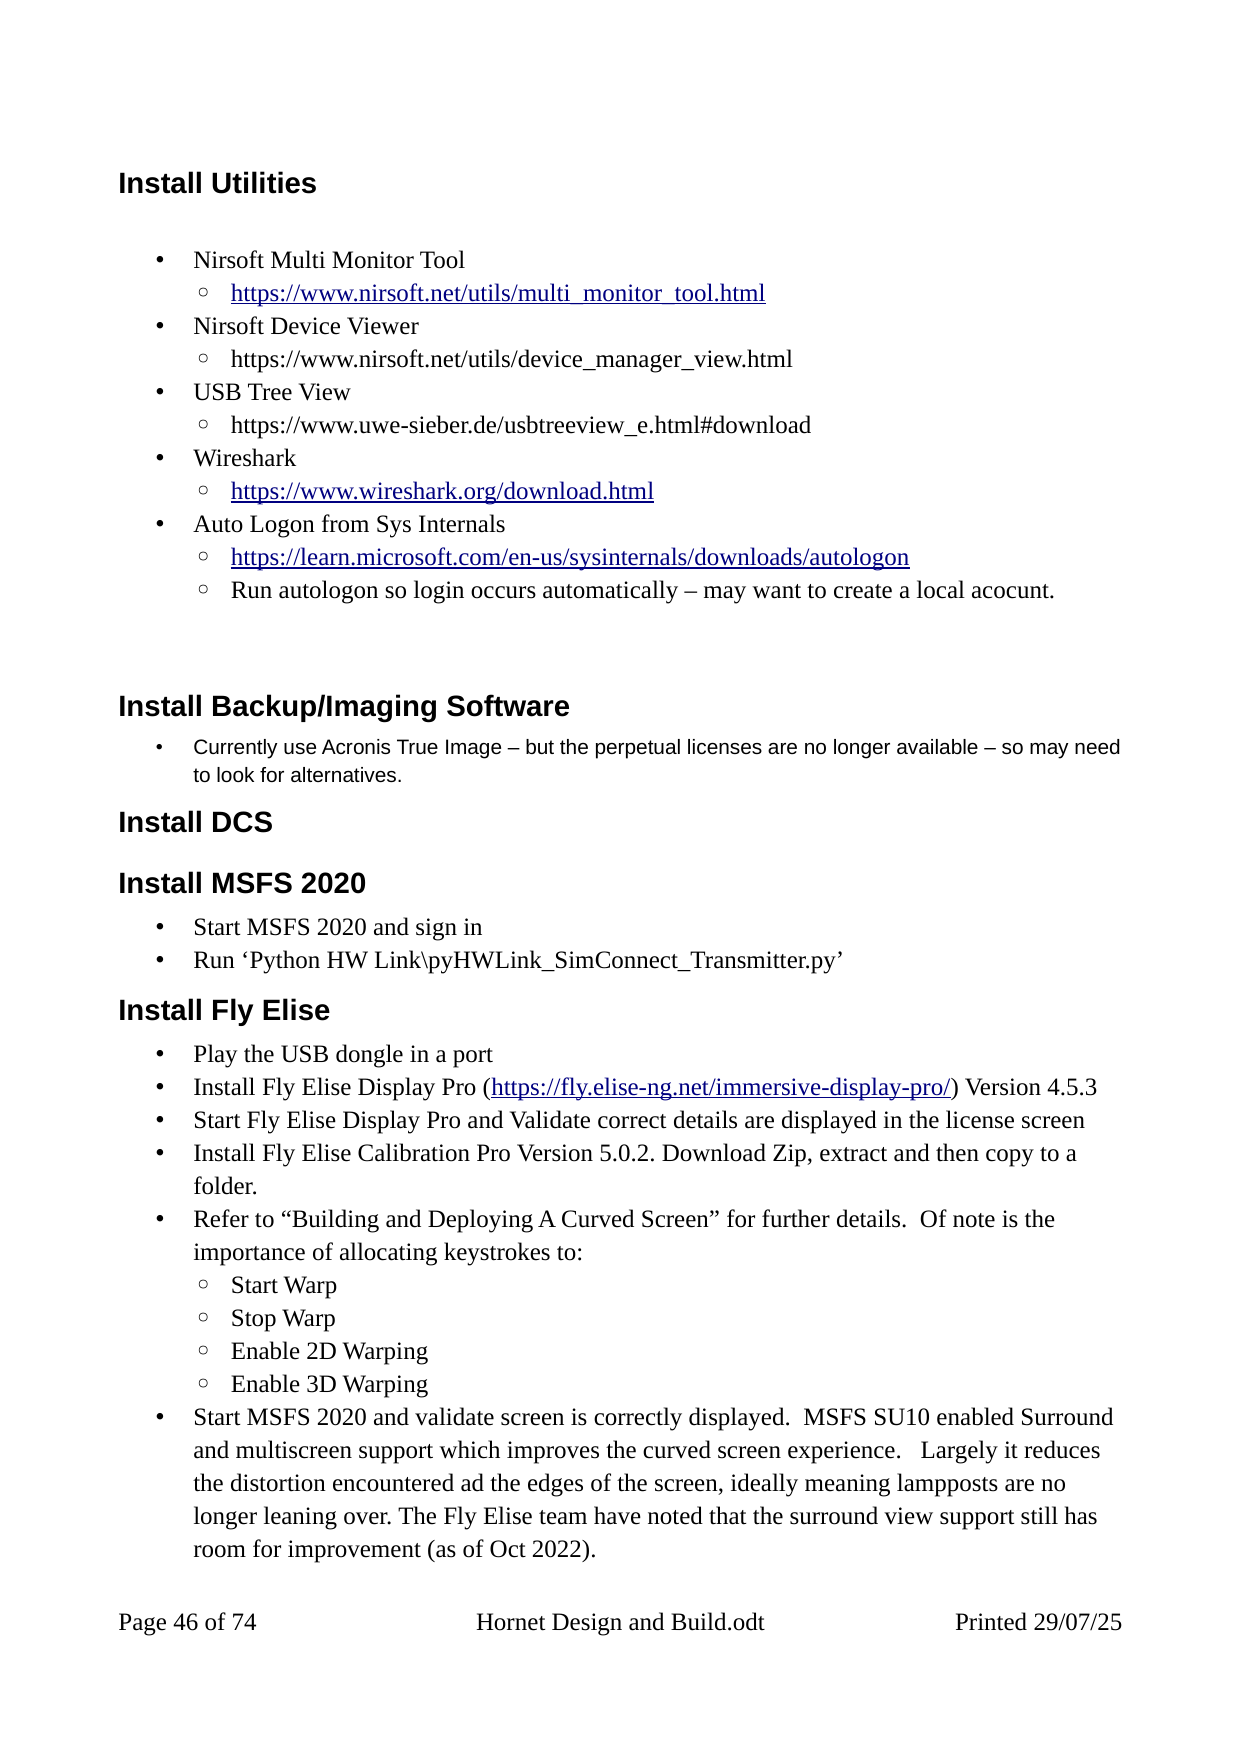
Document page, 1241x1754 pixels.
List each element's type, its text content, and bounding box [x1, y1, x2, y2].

subtitle Install Fly Elise [118, 992, 1122, 1026]
list Run ‘Python HW Link\pyHWLink_SimConnect_Transmitter.py’ [156, 945, 1122, 974]
subtitle Install MSFS 2020 [118, 866, 1122, 899]
list Start Fly Elise Display Pro and Validate correct details are displayed in the license screen [156, 1105, 1122, 1133]
list https://www.uwe-sieber.de/usbtreeview_e.html#download [193, 410, 1122, 439]
list Start Warp [193, 1270, 1122, 1299]
list Nirsoft Device Viewer [156, 311, 1122, 340]
list https://www.wireshark.org/download.html [193, 476, 1122, 505]
list Install Fly Elise Display Pro (https://fly.elise-ng.net/immersive-display-pro/) Version 4.5.3 [156, 1072, 1122, 1101]
list Stop Warp [193, 1303, 1122, 1332]
list Install Fly Elise Calibration Pro Version 5.0.2. Download Zip, extract and then copy to a folder. [156, 1138, 1122, 1199]
list Run autologon so login occurs automatically – may want to create a local acocunt. [193, 575, 1122, 604]
list https://www.nirsoft.net/utils/multi_monitor_tool.html [193, 278, 1122, 307]
list USB Tree View [156, 377, 1122, 406]
list Wireshark [156, 443, 1122, 472]
list https://www.nirsoft.net/utils/device_manager_view.html [193, 344, 1122, 373]
subtitle Install DCS [118, 805, 1122, 838]
list Start MSFS 2020 and sign in [156, 912, 1122, 941]
list Auto Logon from Sys Internals [156, 509, 1122, 538]
list Refer to “Building and Deploying A Curved Screen” for further details. Of note is the importance of allocating keystrokes to: [156, 1204, 1122, 1266]
list Nirsoft Multi Monitor Tool [156, 245, 1122, 274]
list Play the USB dongle in a port [156, 1039, 1122, 1067]
list Start MSFS 2020 and validate screen is correctly displayed. MSFS SU10 enabled Surround and multiscreen support which improves the curved screen experience. Largely it reduces the distortion encountered ad the edges of the screen, ideally meaning lampposts are no longer leaning over. The Fly Elise team have noted that the surround view support still has room for improvement (as of Oct 2022). [156, 1402, 1122, 1563]
list Enable 2D Warping [193, 1336, 1122, 1365]
subtitle Install Backup/Imaging Software [118, 689, 1122, 723]
subtitle Install Utilities [118, 166, 1122, 199]
list Currently use Acronis True Image – but the perpetual licenses are no longer available – so may need to look for alternatives. [156, 735, 1122, 787]
list Enable 3D Warping [193, 1369, 1122, 1398]
list https://learn.microsoft.com/en-us/sysinternals/downloads/autologon [193, 542, 1122, 571]
